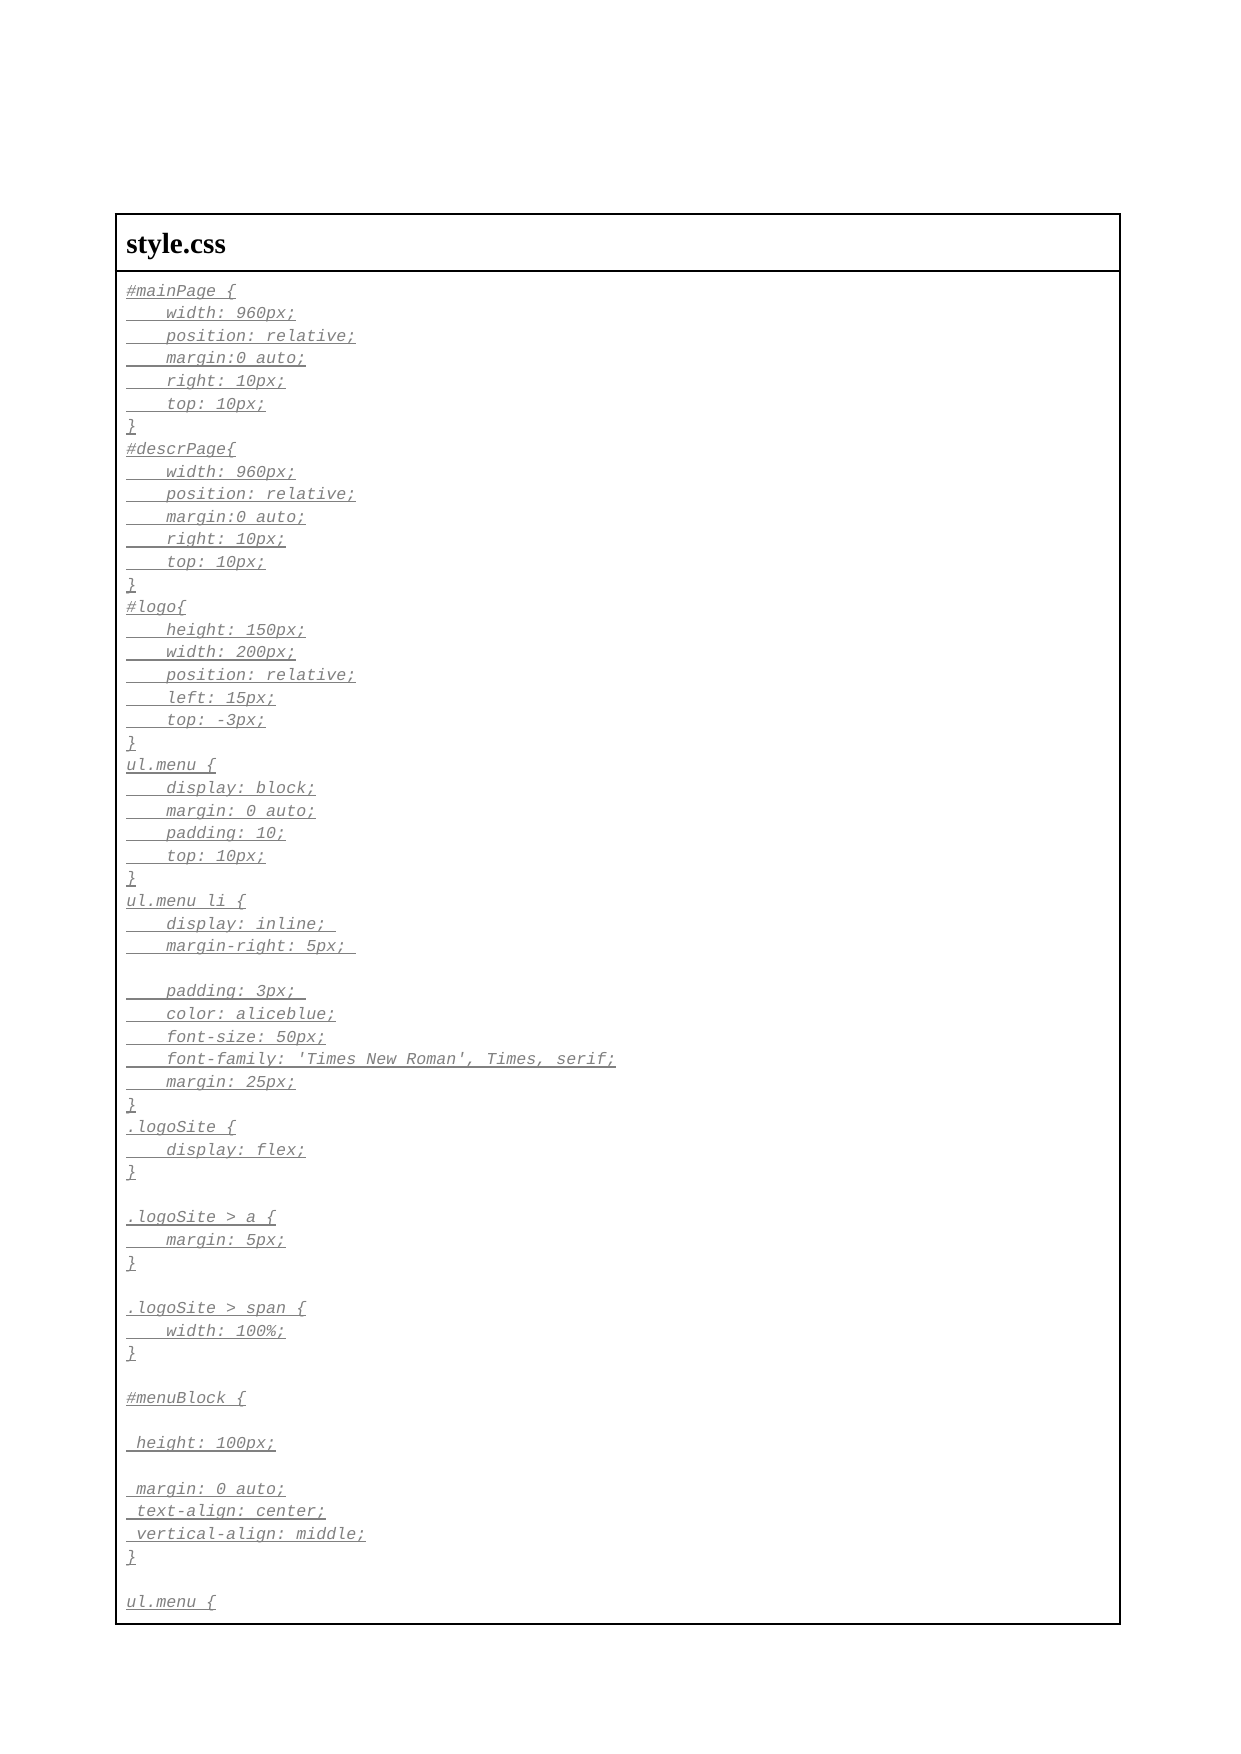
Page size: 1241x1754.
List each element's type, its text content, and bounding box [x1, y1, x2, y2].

table_cell #mainPage { width: 960px; position: relative; margin:0 auto; right: 10px; top: 10px; } #descrPage{ width: 960px; position: relative; margin:0 auto; right: 10px; top: 10px; } #logo{ height: 150px; width: 200px; position: relative; left: 15px; top: -3px; } ul.menu { display: block; margin: 0 auto; padding: 10; top: 10px; } ul.menu li { display: inline; margin-right: 5px; padding: 3px; color: aliceblue; font-size: 50px; font-family: 'Times New Roman', Times, serif; margin: 25px; } .logoSite { display: flex; } .logoSite > a { margin: 5px; } .logoSite > span { width: 100%; } #menuBlock { height: 100px; margin: 0 auto; text-align: center; vertical-align: middle; } ul.menu { [117, 272, 1119, 1623]
table_header style.css [117, 215, 1119, 270]
